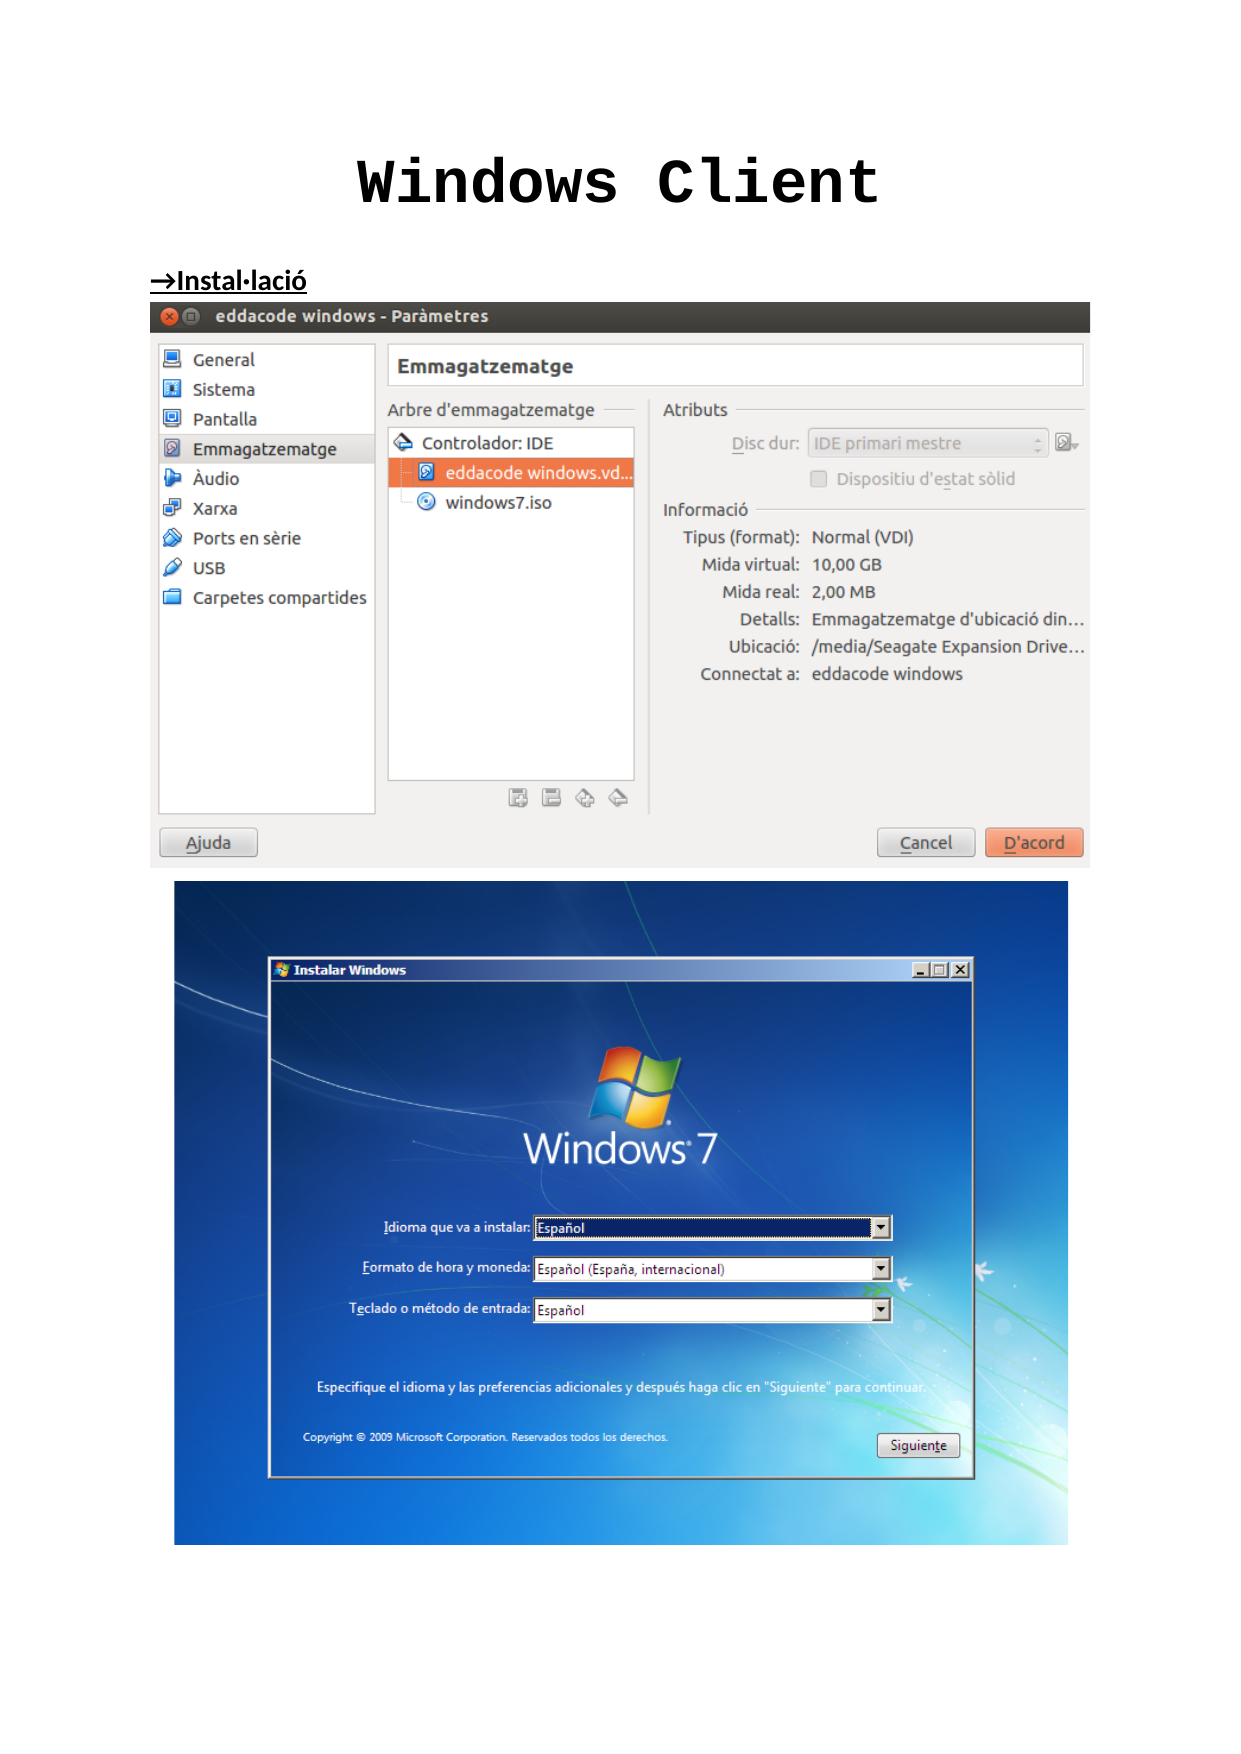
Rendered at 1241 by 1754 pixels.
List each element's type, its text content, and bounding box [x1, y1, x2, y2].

text Windows Client [150, 150, 1090, 221]
text →Instal·lació [150, 262, 1090, 297]
picture [150, 302, 1091, 868]
picture [174, 881, 1069, 1545]
